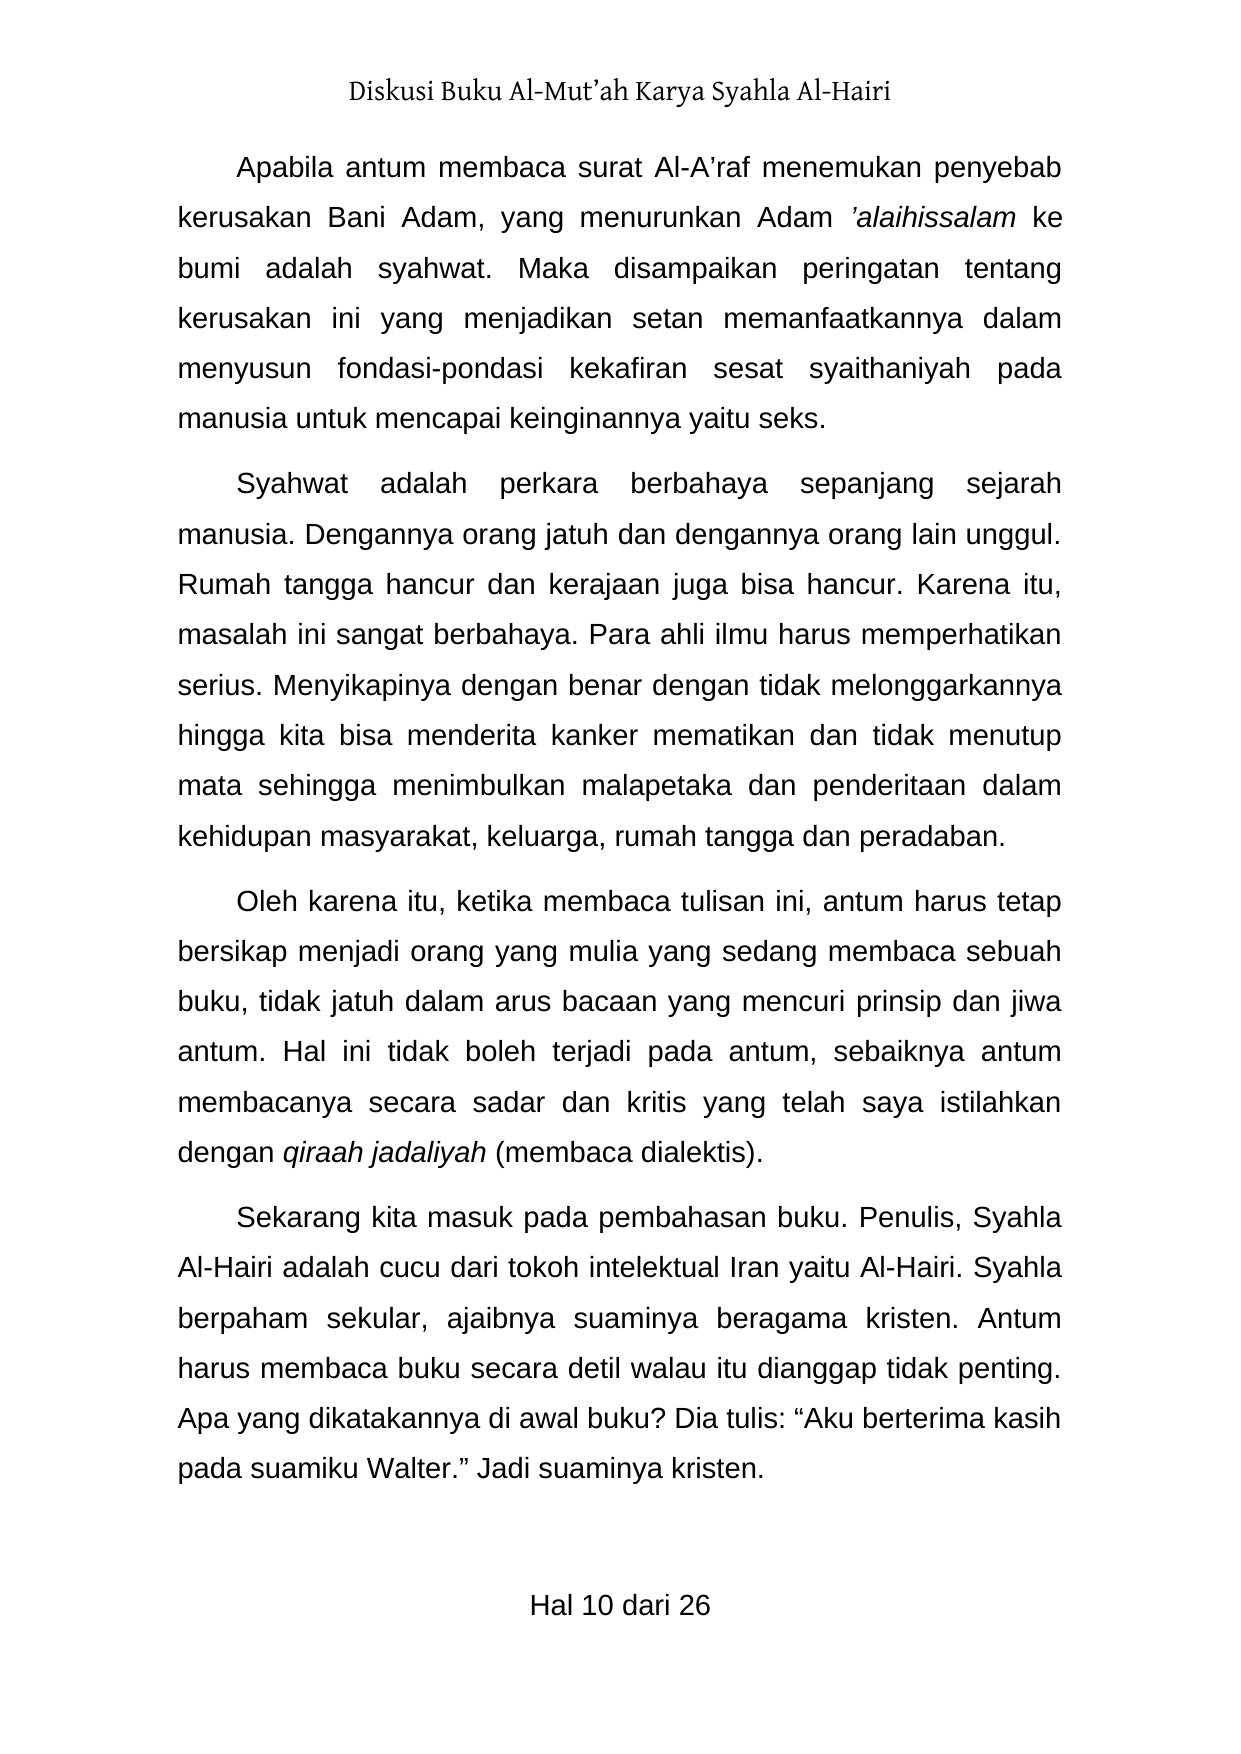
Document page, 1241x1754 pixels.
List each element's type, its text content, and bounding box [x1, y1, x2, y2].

text Apabila antum membaca surat Al-A’raf menemukan penyebab kerusakan Bani Adam, yang menurunkan Adam ’alaihissalam ke bumi adalah syahwat. Maka disampaikan peringatan tentang kerusakan ini yang menjadikan setan memanfaatkannya dalam menyusun fondasi-pondasi kekafiran sesat syaithaniyah pada manusia untuk mencapai keinginannya yaitu seks. [177, 150, 1063, 435]
text Sekarang kita masuk pada pembahasan buku. Penulis, Syahla Al-Hairi adalah cucu dari tokoh intelektual Iran yaitu Al-Hairi. Syahla berpaham sekular, ajaibnya suaminya beragama kristen. Antum harus membaca buku secara detil walau itu dianggap tidak penting. Apa yang dikatakannya di awal buku? Dia tulis: “Aku berterima kasih pada suamiku Walter.” Jadi suaminya kristen. [177, 1200, 1063, 1485]
text Oleh karena itu, ketika membaca tulisan ini, antum harus tetap bersikap menjadi orang yang mulia yang sedang membaca sebuah buku, tidak jatuh dalam arus bacaan yang mencuri prinsip dan jiwa antum. Hal ini tidak boleh terjadi pada antum, sebaiknya antum membacanya secara sadar dan kritis yang telah saya istilahkan dengan qiraah jadaliyah (membaca dialektis). [177, 883, 1063, 1169]
text Syahwat adalah perkara berbahaya sepanjang sejarah manusia. Dengannya orang jatuh dan dengannya orang lain unggul. Rumah tangga hancur dan kerajaan juga bisa hancur. Karena itu, masalah ini sangat berbahaya. Para ahli ilmu harus memperhatikan serius. Menyikapinya dengan benar dengan tidak melonggarkannya hingga kita bisa menderita kanker mematikan dan tidak menutup mata sehingga menimbulkan malapetaka dan penderitaan dalam kehidupan masyarakat, keluarga, rumah tangga dan peradaban. [177, 466, 1063, 852]
